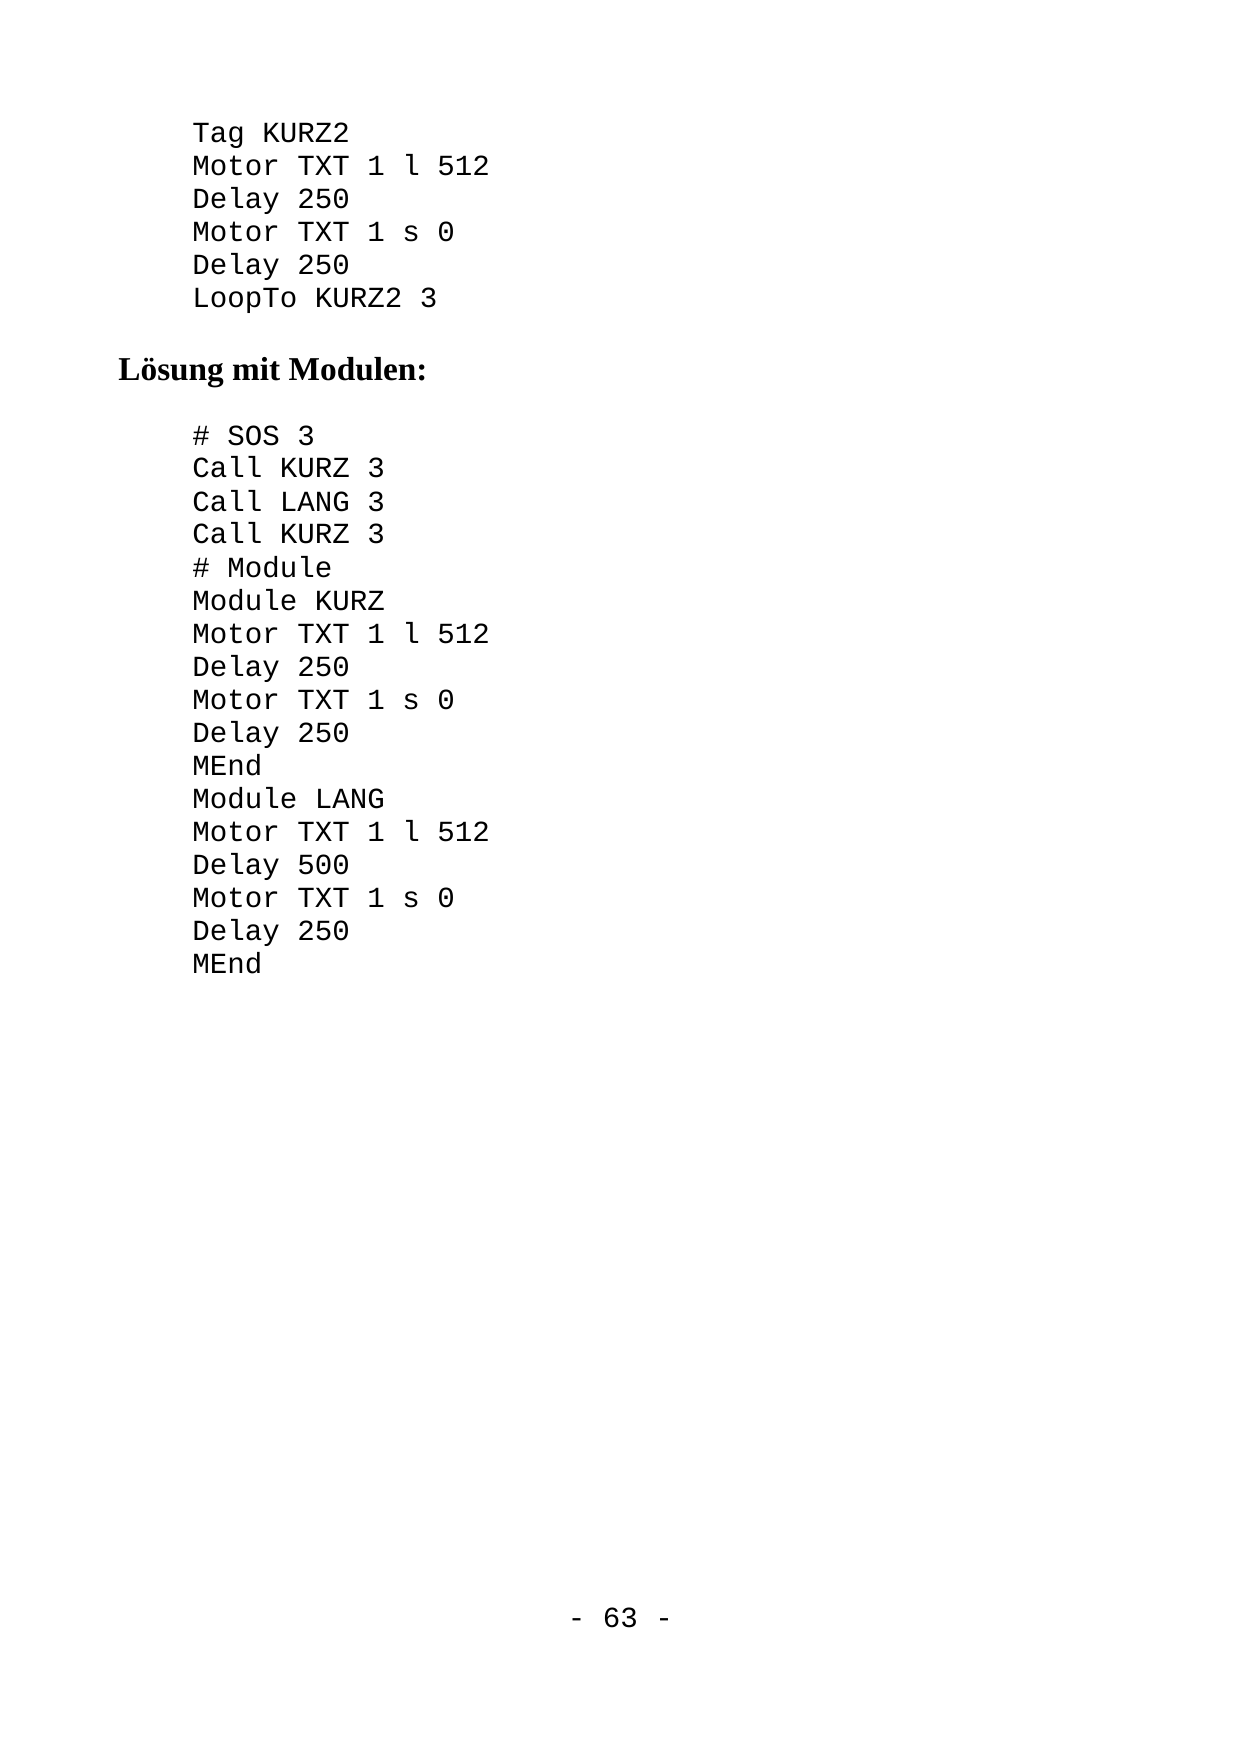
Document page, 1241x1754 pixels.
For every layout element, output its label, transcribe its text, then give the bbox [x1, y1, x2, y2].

text # SOS 3 [118, 421, 1122, 454]
text Motor TXT 1 l 512 [118, 619, 1122, 652]
text Delay 250 [118, 184, 1122, 217]
text MEnd [118, 751, 1122, 784]
text Motor TXT 1 s 0 [118, 217, 1122, 250]
text Module LANG [118, 784, 1122, 817]
text Tag KURZ2 [118, 118, 1122, 151]
text Lösung mit Modulen: [118, 349, 1122, 388]
text Call KURZ 3 [118, 520, 1122, 553]
text Delay 500 [118, 850, 1122, 883]
text Motor TXT 1 l 512 [118, 151, 1122, 184]
text Motor TXT 1 s 0 [118, 883, 1122, 916]
text Module KURZ [118, 586, 1122, 619]
text LoopTo KURZ2 3 [118, 283, 1122, 316]
text Motor TXT 1 s 0 [118, 685, 1122, 718]
text Motor TXT 1 l 512 [118, 817, 1122, 850]
text Delay 250 [118, 916, 1122, 949]
text Delay 250 [118, 250, 1122, 283]
text Call LANG 3 [118, 487, 1122, 520]
text # Module [118, 553, 1122, 586]
text Call KURZ 3 [118, 454, 1122, 487]
text Delay 250 [118, 718, 1122, 751]
text Delay 250 [118, 652, 1122, 685]
text MEnd [118, 949, 1122, 982]
